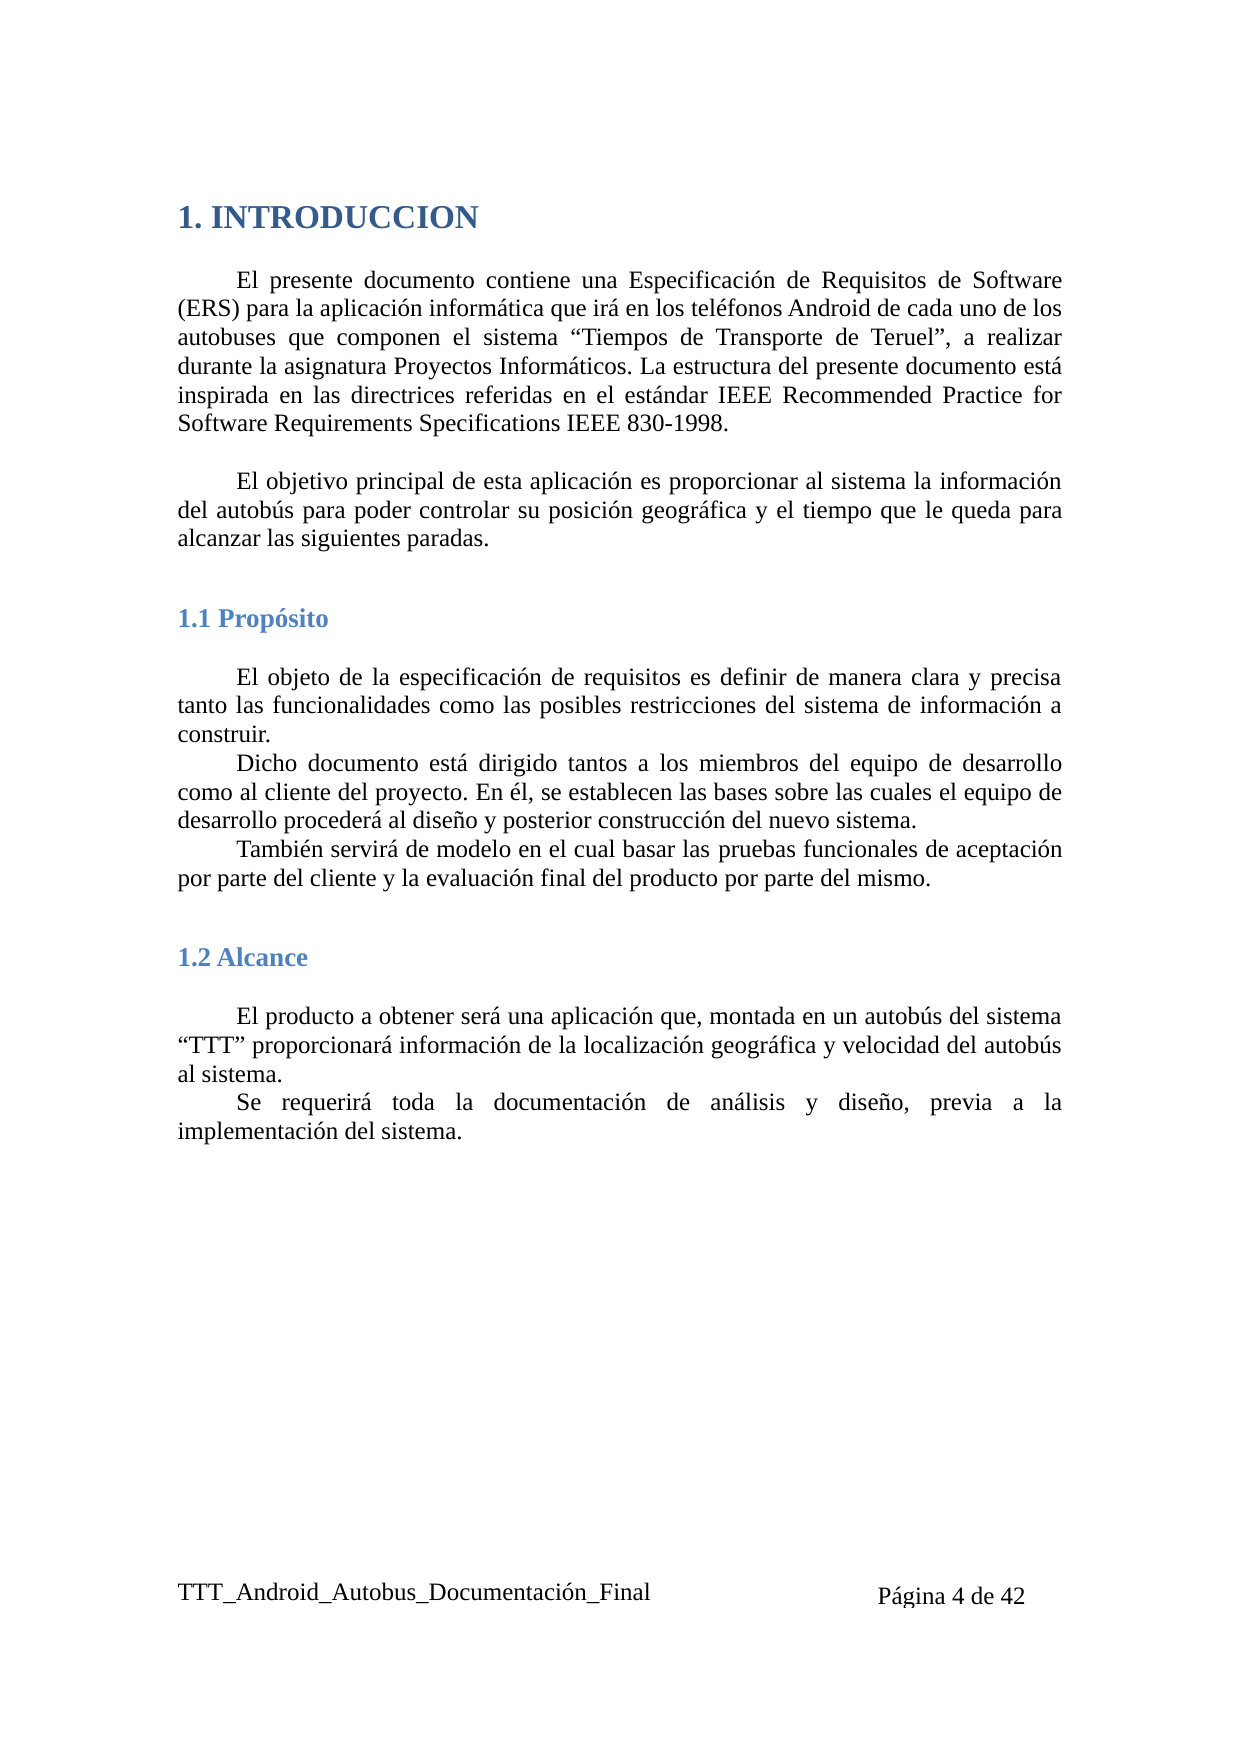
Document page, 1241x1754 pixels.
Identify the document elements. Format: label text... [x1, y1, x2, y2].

text El presente documento contiene una Especificación de Requisitos de Software (ERS) para la aplicación informática que irá en los teléfonos Android de cada uno de los autobuses que componen el sistema “Tiempos de Transporte de Teruel”, a realizar durante la asignatura Proyectos Informáticos. La estructura del presente documento está inspirada en las directrices referidas en el estándar IEEE Recommended Practice for Software Requirements Specifications IEEE 830-1998. [177, 265, 1063, 437]
text El producto a obtener será una aplicación que, montada en un autobús del sistema “TTT” proporcionará información de la localización geográfica y velocidad del autobús al sistema. [177, 1001, 1063, 1087]
text Dicho documento está dirigido tantos a los miembros del equipo de desarrollo como al cliente del proyecto. En él, se establecen las bases sobre las cuales el equipo de desarrollo procederá al diseño y posterior construcción del nuevo sistema. [177, 748, 1063, 834]
subtitle 1.1 Propósito [177, 602, 1063, 633]
text También servirá de modelo en el cual basar las pruebas funcionales de aceptación por parte del cliente y la evaluación final del producto por parte del mismo. [177, 834, 1063, 892]
text Se requerirá toda la documentación de análisis y diseño, previa a la implementación del sistema. [177, 1087, 1063, 1145]
text El objeto de la especificación de requisitos es definir de manera clara y precisa tanto las funcionalidades como las posibles restricciones del sistema de información a construir. [177, 662, 1063, 748]
subtitle 1.2 Alcance [177, 941, 1063, 972]
text El objetivo principal de esta aplicación es proporcionar al sistema la información del autobús para poder controlar su posición geográfica y el tiempo que le queda para alcanzar las siguientes paradas. [177, 466, 1063, 552]
subtitle 1. INTRODUCCION [177, 198, 1063, 236]
